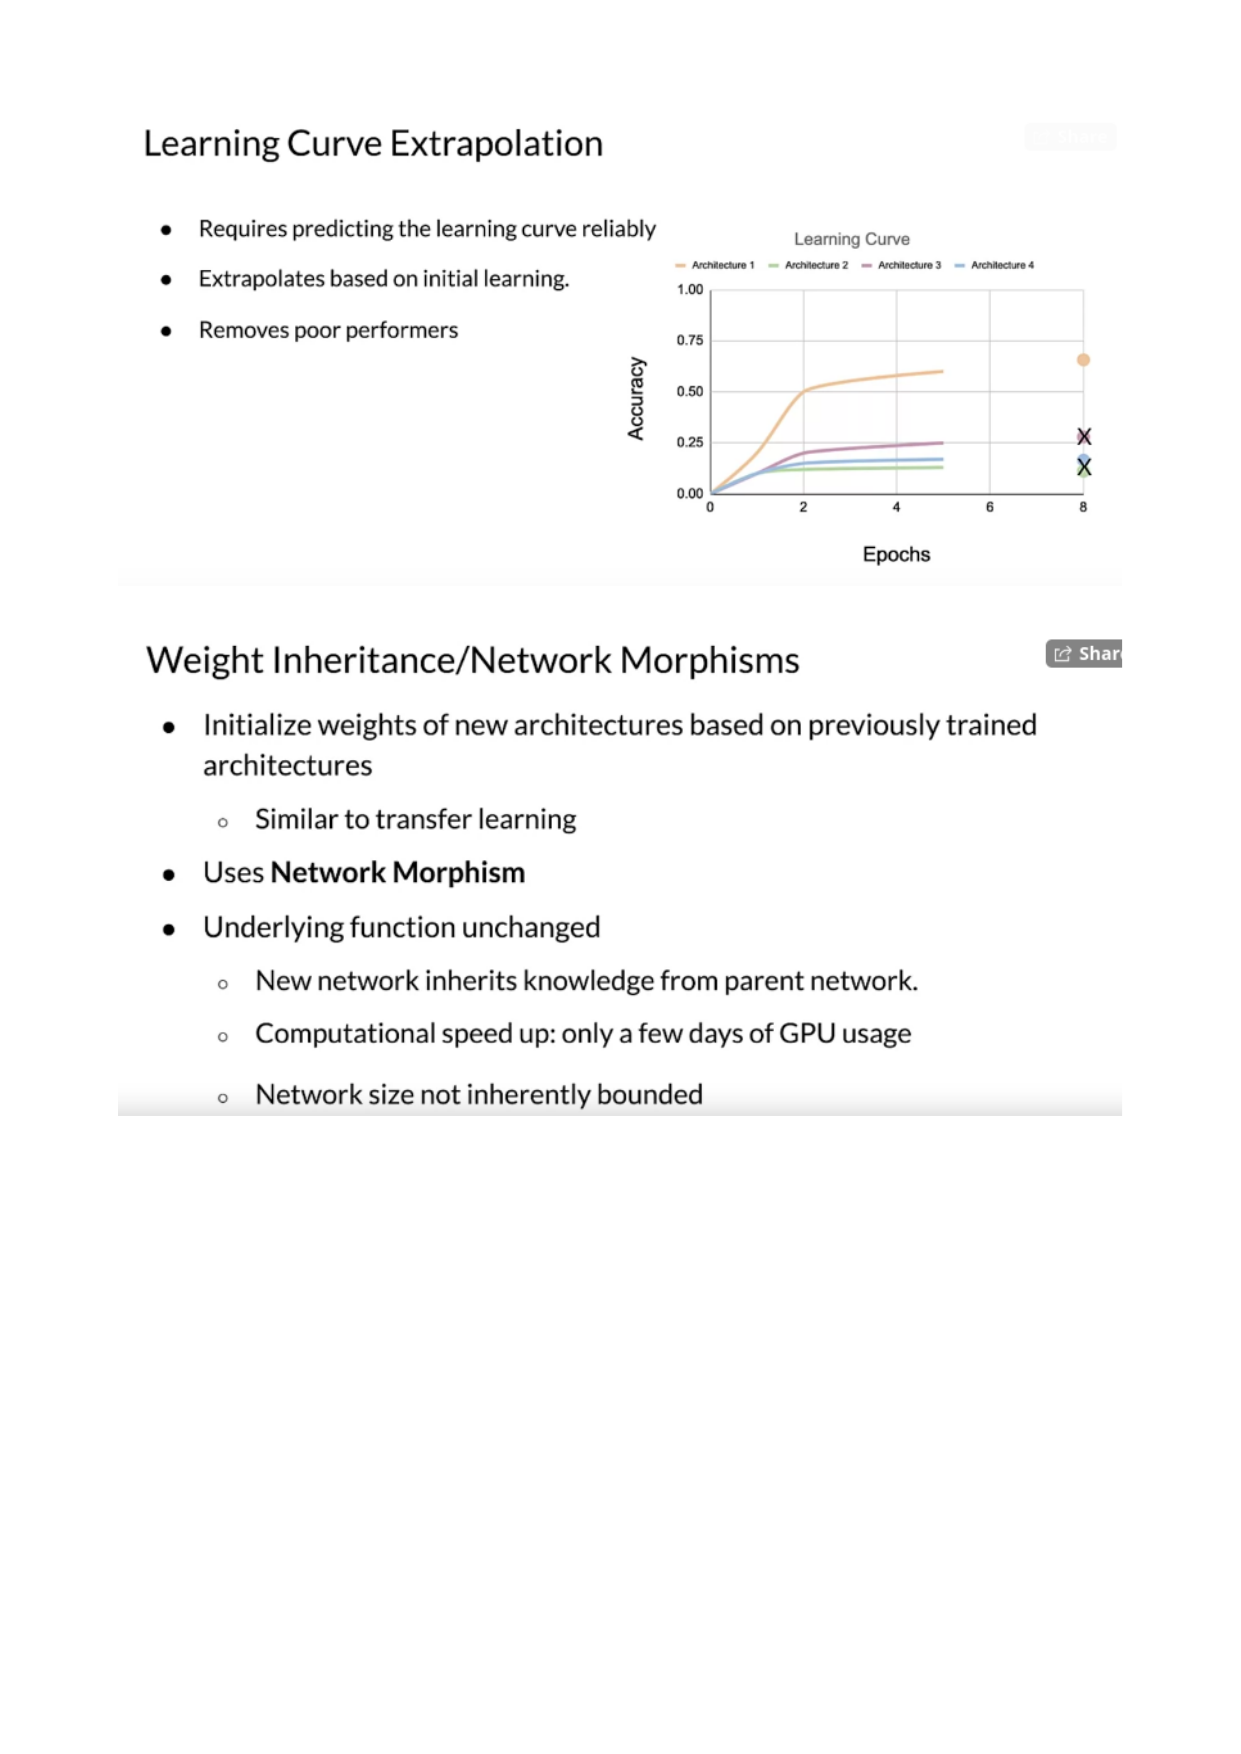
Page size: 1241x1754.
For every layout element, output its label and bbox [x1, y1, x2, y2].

picture [118, 637, 1123, 1116]
picture [118, 118, 1123, 586]
